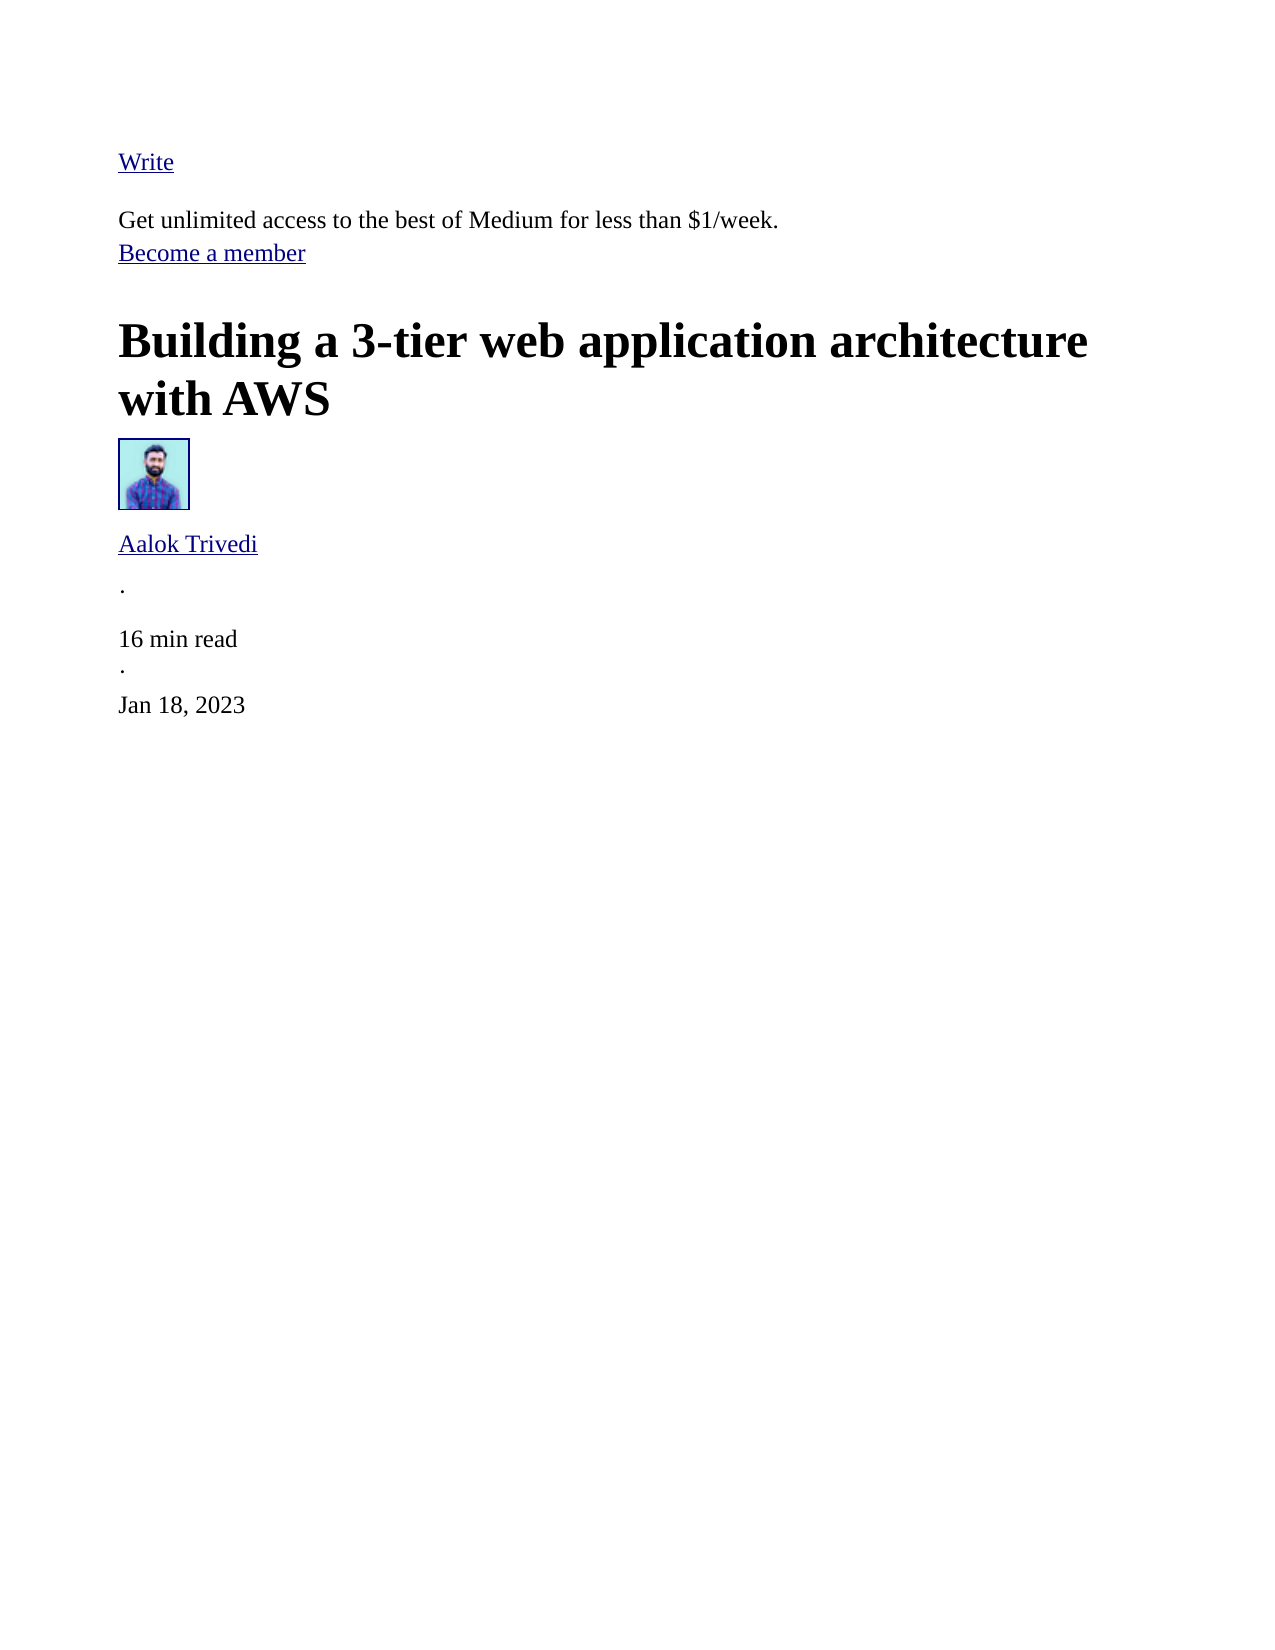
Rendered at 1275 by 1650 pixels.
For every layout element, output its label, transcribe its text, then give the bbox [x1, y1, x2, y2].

text Become a member [118, 238, 1157, 267]
subtitle Building a 3-tier web application architecture with AWS [118, 311, 1157, 426]
text Jan 18, 2023 [118, 690, 1157, 719]
text 16 min read [118, 624, 1157, 653]
picture [120, 440, 188, 509]
text · [118, 577, 1157, 605]
text Aalok Trivedi [118, 529, 1157, 558]
text Get unlimited access to the best of Medium for less than $1/week. [118, 205, 1157, 234]
text Write [118, 147, 1157, 176]
text · [118, 657, 1157, 686]
